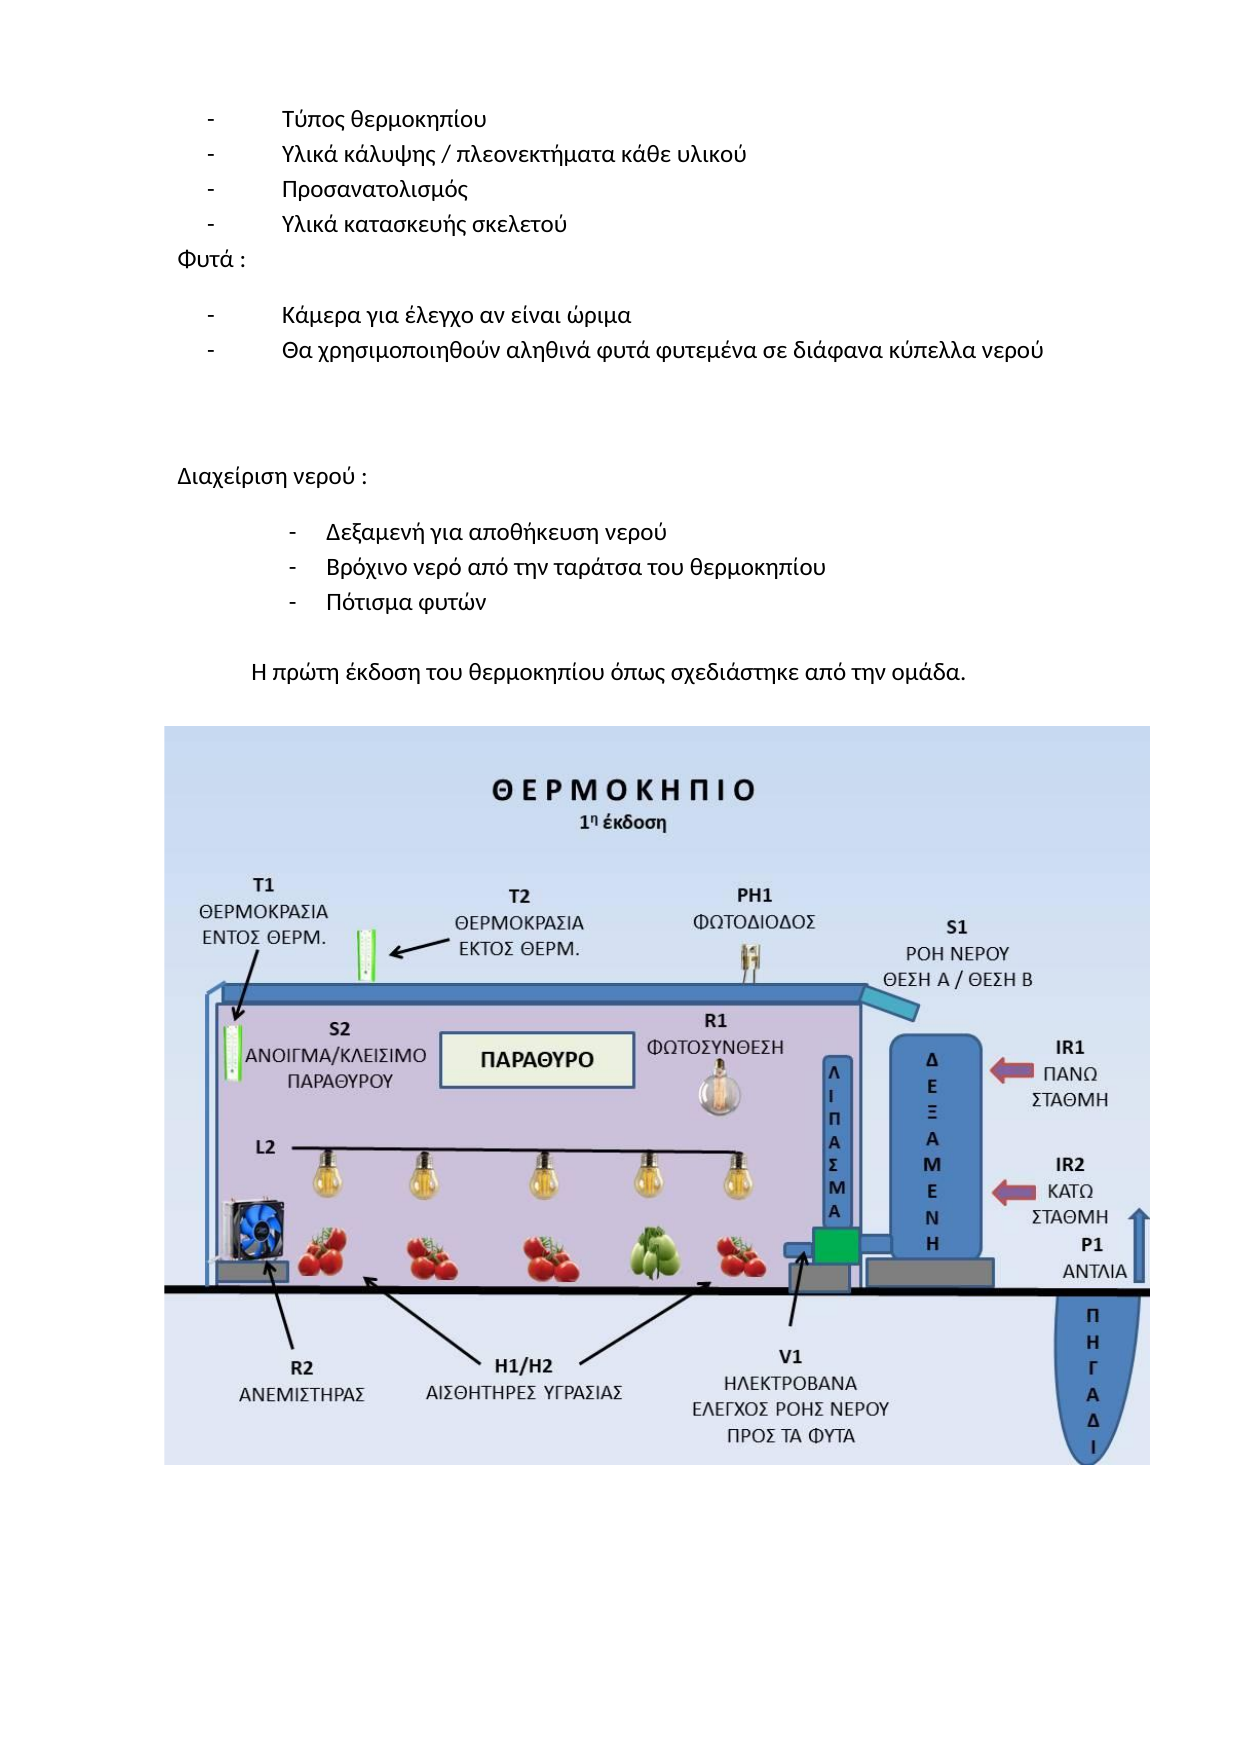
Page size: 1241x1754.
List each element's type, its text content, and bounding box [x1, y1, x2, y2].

list Δεξαμενή για αποθήκευση νερού [289, 516, 1152, 546]
list Βρόχινο νερό από την ταράτσα του θερμοκηπίου [289, 551, 1152, 581]
text - Κάμερα για έλεγχο αν είναι ώριμα [207, 299, 1152, 330]
text - Τύπος θερμοκηπίου [207, 103, 1152, 134]
text - Θα χρησιμοποιηθούν αληθινά φυτά φυτεμένα σε διάφανα κύπελλα νερού [207, 334, 1152, 365]
text Διαχείριση νερού : [177, 460, 1152, 491]
text - Υλικά κάλυψης / πλεονεκτήματα κάθε υλικού [207, 138, 1152, 169]
text Η πρώτη έκδοση του θερμοκηπίου όπως σχεδιάστηκε από την ομάδα. [251, 656, 1152, 686]
list Πότισμα φυτών [289, 586, 1152, 616]
text - Προσανατολισμός [207, 173, 1152, 204]
text - Υλικά κατασκευής σκελετού [207, 208, 1152, 239]
text Φυτά : [177, 243, 1152, 274]
